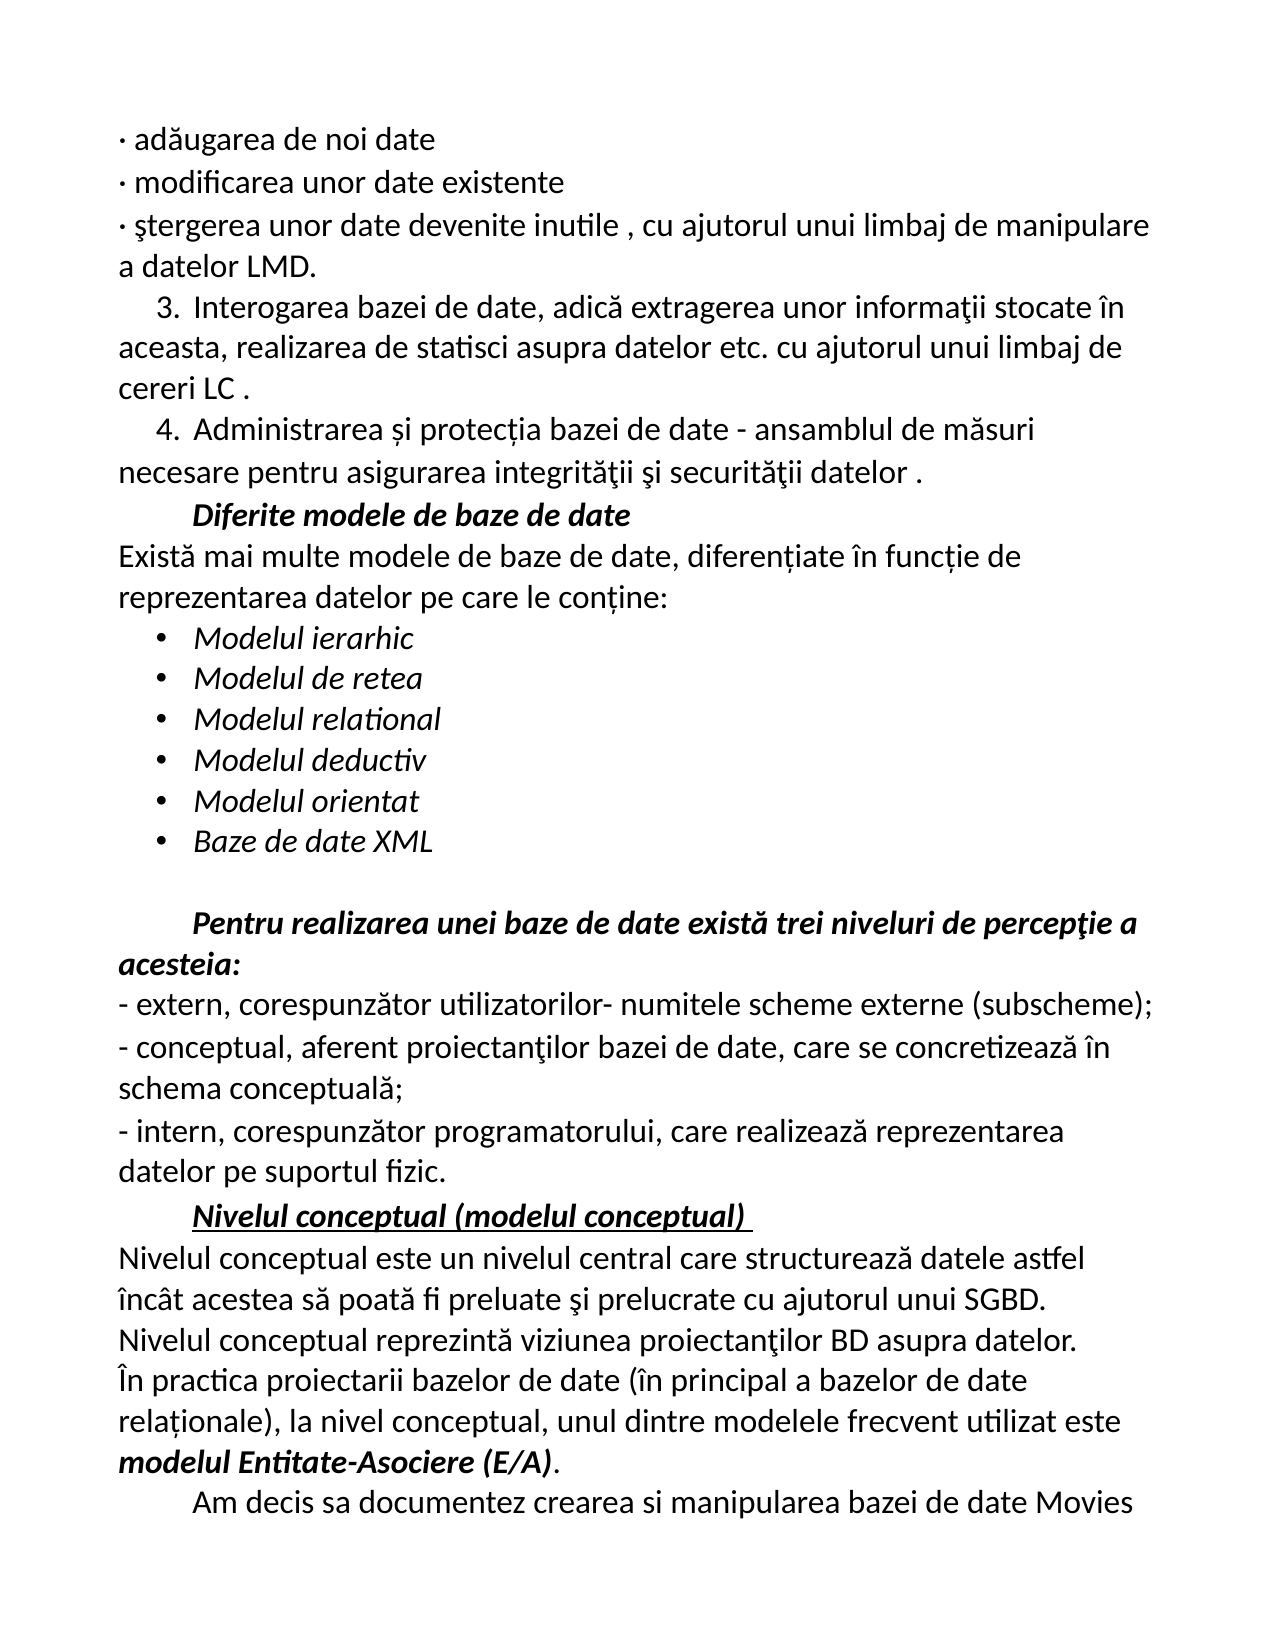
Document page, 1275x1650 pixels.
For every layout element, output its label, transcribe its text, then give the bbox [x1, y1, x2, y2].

list Interogarea bazei de date, adică extragerea unor informaţii stocate în [156, 286, 1157, 327]
text Am decis sa documentez crearea si manipularea bazei de date Movies [118, 1481, 1157, 1522]
list Baze de date XML [156, 820, 1157, 861]
text - conceptual, aferent proiectanţilor bazei de date, care se concretizează în schema conceptuală; [118, 1026, 1157, 1108]
text Diferite modele de baze de date [118, 494, 1157, 535]
text În practica proiectarii bazelor de date (în principal a bazelor de date relaționale), la nivel conceptual, unul dintre modelele frecvent utilizat este modelul Entitate-Asociere (E/A). [118, 1359, 1157, 1481]
text · ştergerea unor date devenite inutile , cu ajutorul unui limbaj de manipulare a datelor LMD. [118, 204, 1157, 286]
list Administrarea și protecția bazei de date - ansamblul de măsuri [156, 408, 1157, 449]
list Modelul relational [156, 698, 1157, 739]
text - extern, corespunzător utilizatorilor- numitele scheme externe (subscheme); [118, 983, 1157, 1024]
text Nivelul conceptual este un nivelul central care structurează datele astfel încât acestea să poată fi preluate şi prelucrate cu ajutorul unui SGBD. [118, 1237, 1157, 1318]
list Modelul deductiv [156, 739, 1157, 779]
list Modelul orientat [156, 779, 1157, 820]
list Modelul ierarhic [156, 617, 1157, 657]
text Există mai multe modele de baze de date, diferențiate în funcție de reprezentarea datelor pe care le conține: [118, 535, 1157, 617]
list Modelul de retea [156, 657, 1157, 698]
text · modificarea unor date existente [118, 161, 1157, 202]
text Nivelul conceptual reprezintă viziunea proiectanţilor BD asupra datelor. [118, 1318, 1157, 1359]
text · adăugarea de noi date [118, 118, 1157, 159]
text Pentru realizarea unei baze de date există trei niveluri de percepţie a acesteia: [118, 902, 1157, 983]
text Nivelul conceptual (modelul conceptual) [118, 1191, 1157, 1237]
text aceasta, realizarea de statisci asupra datelor etc. cu ajutorul unui limbaj de cereri LC . [118, 327, 1157, 408]
text necesare pentru asigurarea integrităţii şi securităţii datelor . [118, 451, 1157, 492]
text - intern, corespunzător programatorului, care realizează reprezentarea datelor pe suportul fizic. [118, 1110, 1157, 1191]
